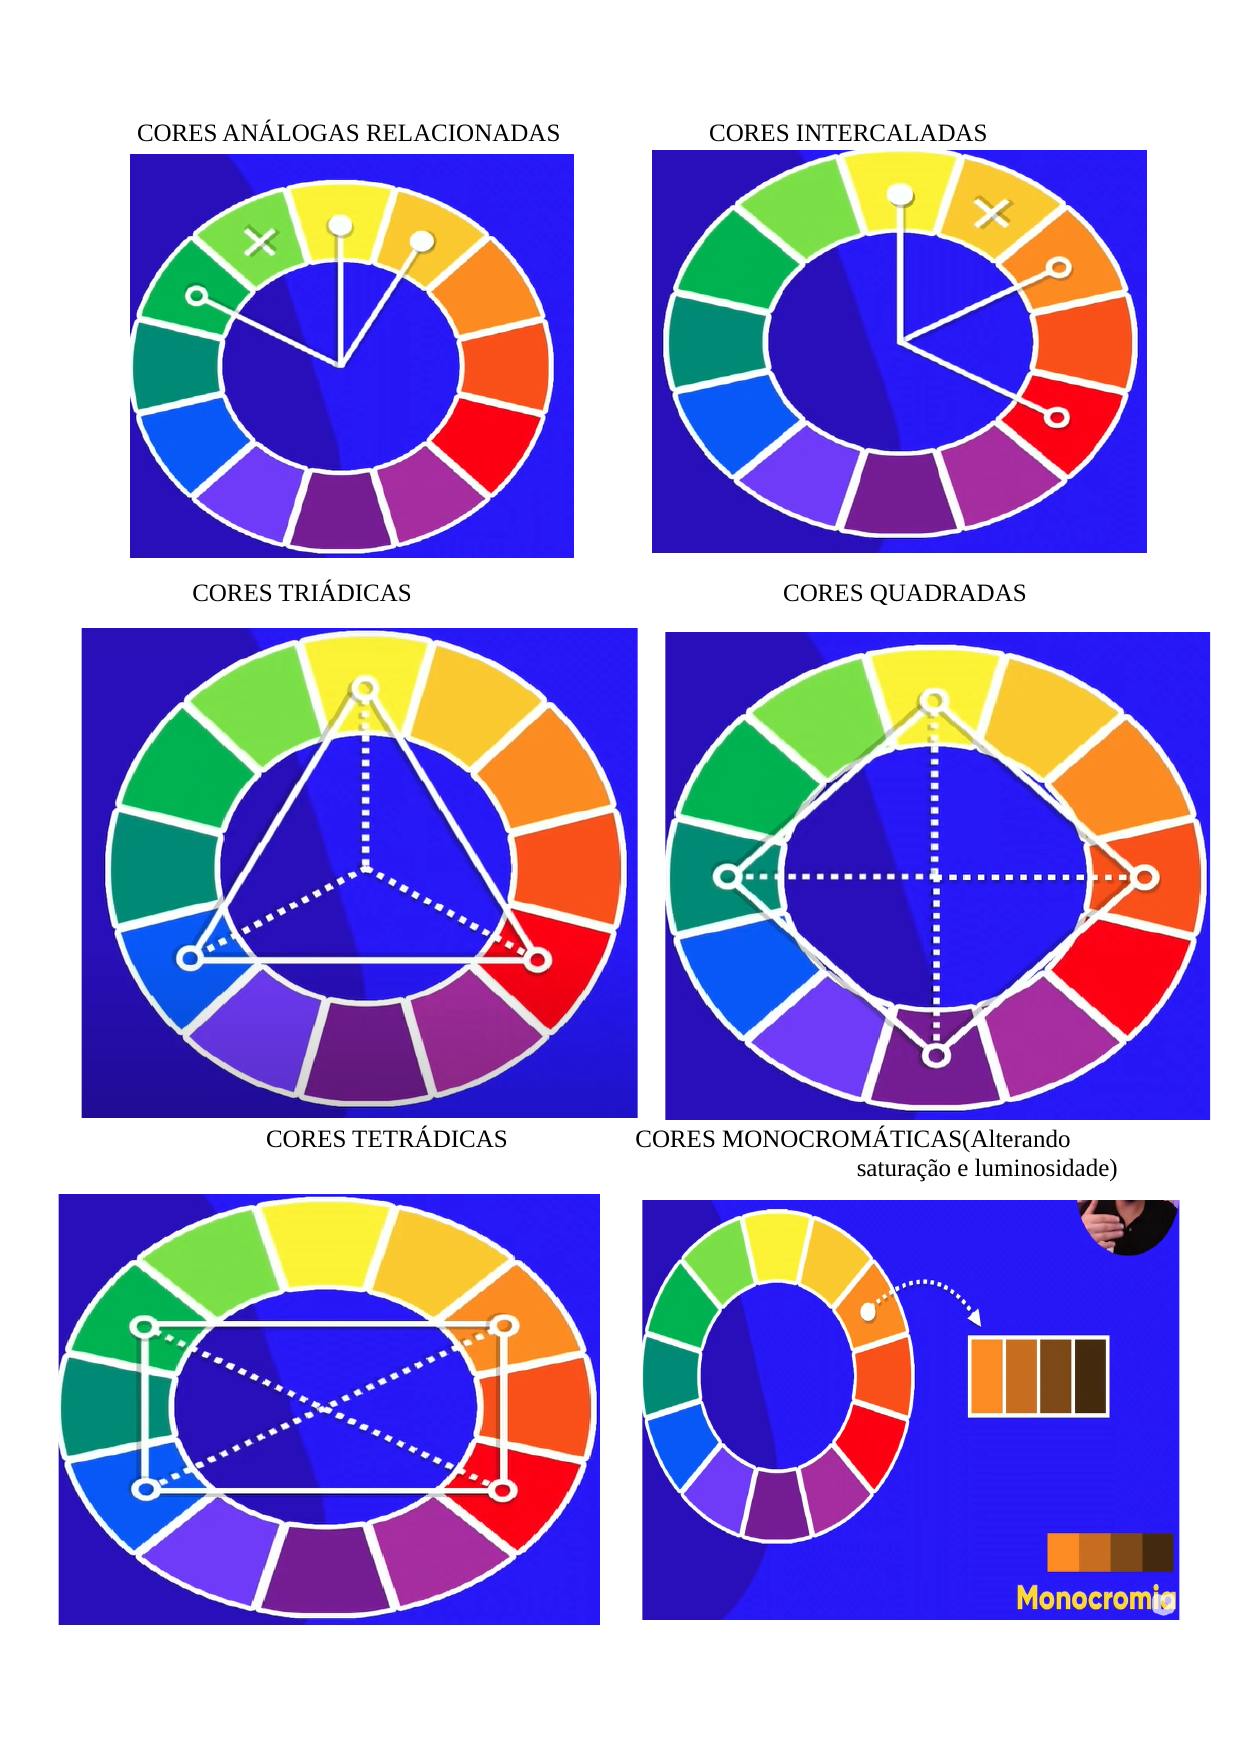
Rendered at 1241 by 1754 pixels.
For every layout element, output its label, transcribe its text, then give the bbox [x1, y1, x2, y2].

picture [81, 628, 638, 1118]
picture [665, 632, 1211, 1120]
text CORES TETRÁDICAS CORES MONOCROMÁTICAS(Alterando saturação e luminosidade) [118, 1124, 1122, 1182]
text CORES ANÁLOGAS RELACIONADAS CORES INTERCALADAS [118, 118, 1122, 147]
picture [652, 150, 1147, 553]
picture [642, 1200, 1180, 1620]
text CORES TRIÁDICAS CORES QUADRADAS [118, 578, 1122, 607]
picture [58, 1194, 600, 1625]
picture [130, 154, 574, 558]
